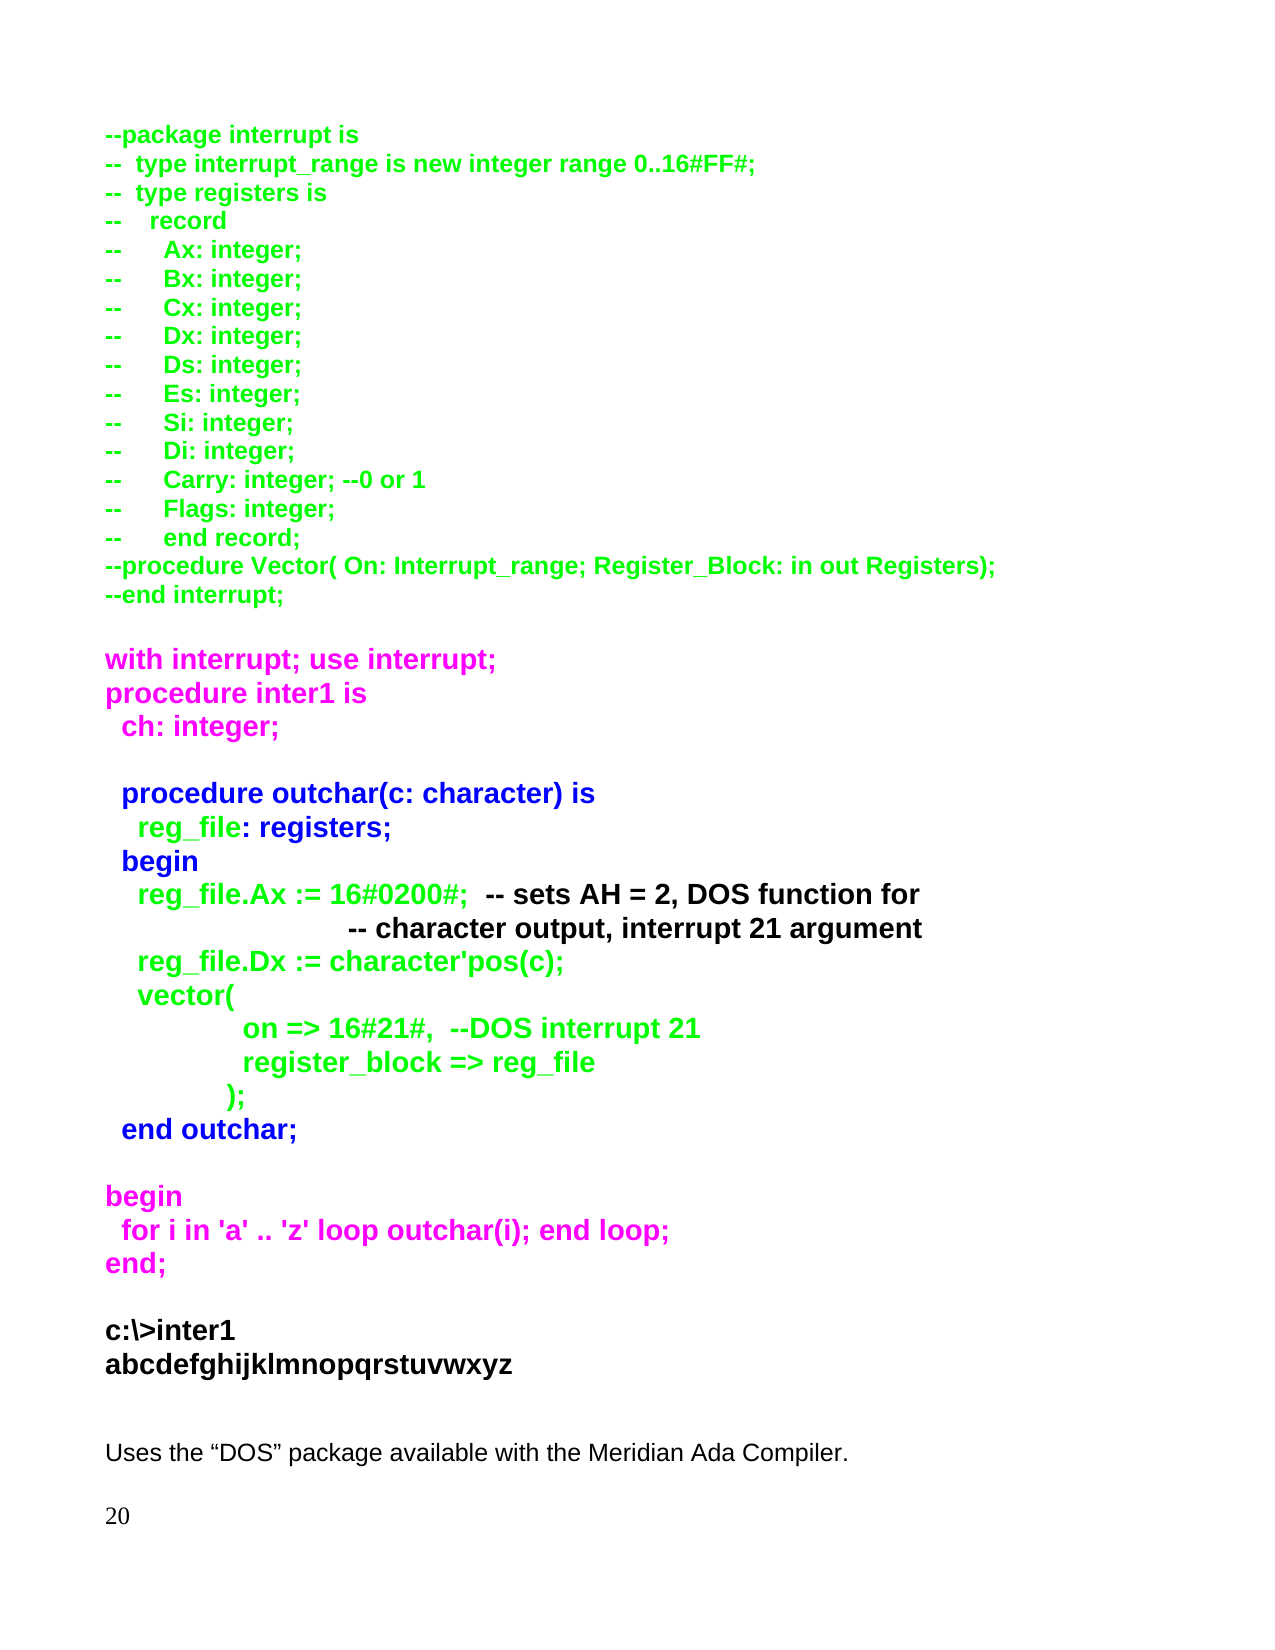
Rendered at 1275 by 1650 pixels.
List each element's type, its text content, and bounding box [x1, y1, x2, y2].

text register_block => reg_file [105, 1045, 1170, 1078]
text reg_file.Dx := character'pos(c); [105, 944, 1170, 978]
text procedure inter1 is [105, 676, 1170, 709]
text procedure outchar(c: character) is [105, 776, 1170, 810]
text -- Ax: integer; [105, 235, 1170, 264]
text ); [105, 1078, 1170, 1112]
text -- Dx: integer; [105, 321, 1170, 350]
text end; [105, 1246, 1170, 1279]
text reg_file.Ax := 16#0200#; -- sets AH = 2, DOS function for [105, 877, 1170, 911]
text Uses the “DOS” package available with the Meridian Ada Compiler. [105, 1438, 1170, 1466]
text -- Es: integer; [105, 379, 1170, 407]
text -- Flags: integer; [105, 494, 1170, 522]
text -- Cx: integer; [105, 292, 1170, 321]
text -- character output, interrupt 21 argument [105, 911, 1170, 944]
text -- type registers is [105, 177, 1170, 206]
text with interrupt; use interrupt; [105, 642, 1170, 676]
text end outchar; [105, 1112, 1170, 1145]
text vector( [105, 978, 1170, 1011]
text reg_file: registers; [105, 810, 1170, 843]
text begin [105, 843, 1170, 877]
text -- Ds: integer; [105, 350, 1170, 379]
text -- Carry: integer; --0 or 1 [105, 465, 1170, 494]
text abcdefghijklmnopqrstuvwxyz [105, 1347, 1170, 1380]
text begin [105, 1179, 1170, 1212]
text c:\>inter1 [105, 1313, 1170, 1347]
text -- Si: integer; [105, 407, 1170, 436]
text -- type interrupt_range is new integer range 0..16#FF#; [105, 149, 1170, 177]
text ch: integer; [105, 709, 1170, 743]
text --end interrupt; [105, 580, 1170, 609]
text on => 16#21#, --DOS interrupt 21 [105, 1011, 1170, 1045]
text for i in 'a' .. 'z' loop outchar(i); end loop; [105, 1212, 1170, 1246]
text --procedure Vector( On: Interrupt_range; Register_Block: in out Registers); [105, 551, 1170, 580]
text -- record [105, 206, 1170, 235]
text --package interrupt is [105, 120, 1170, 149]
text -- end record; [105, 522, 1170, 551]
text -- Bx: integer; [105, 264, 1170, 292]
text -- Di: integer; [105, 436, 1170, 465]
